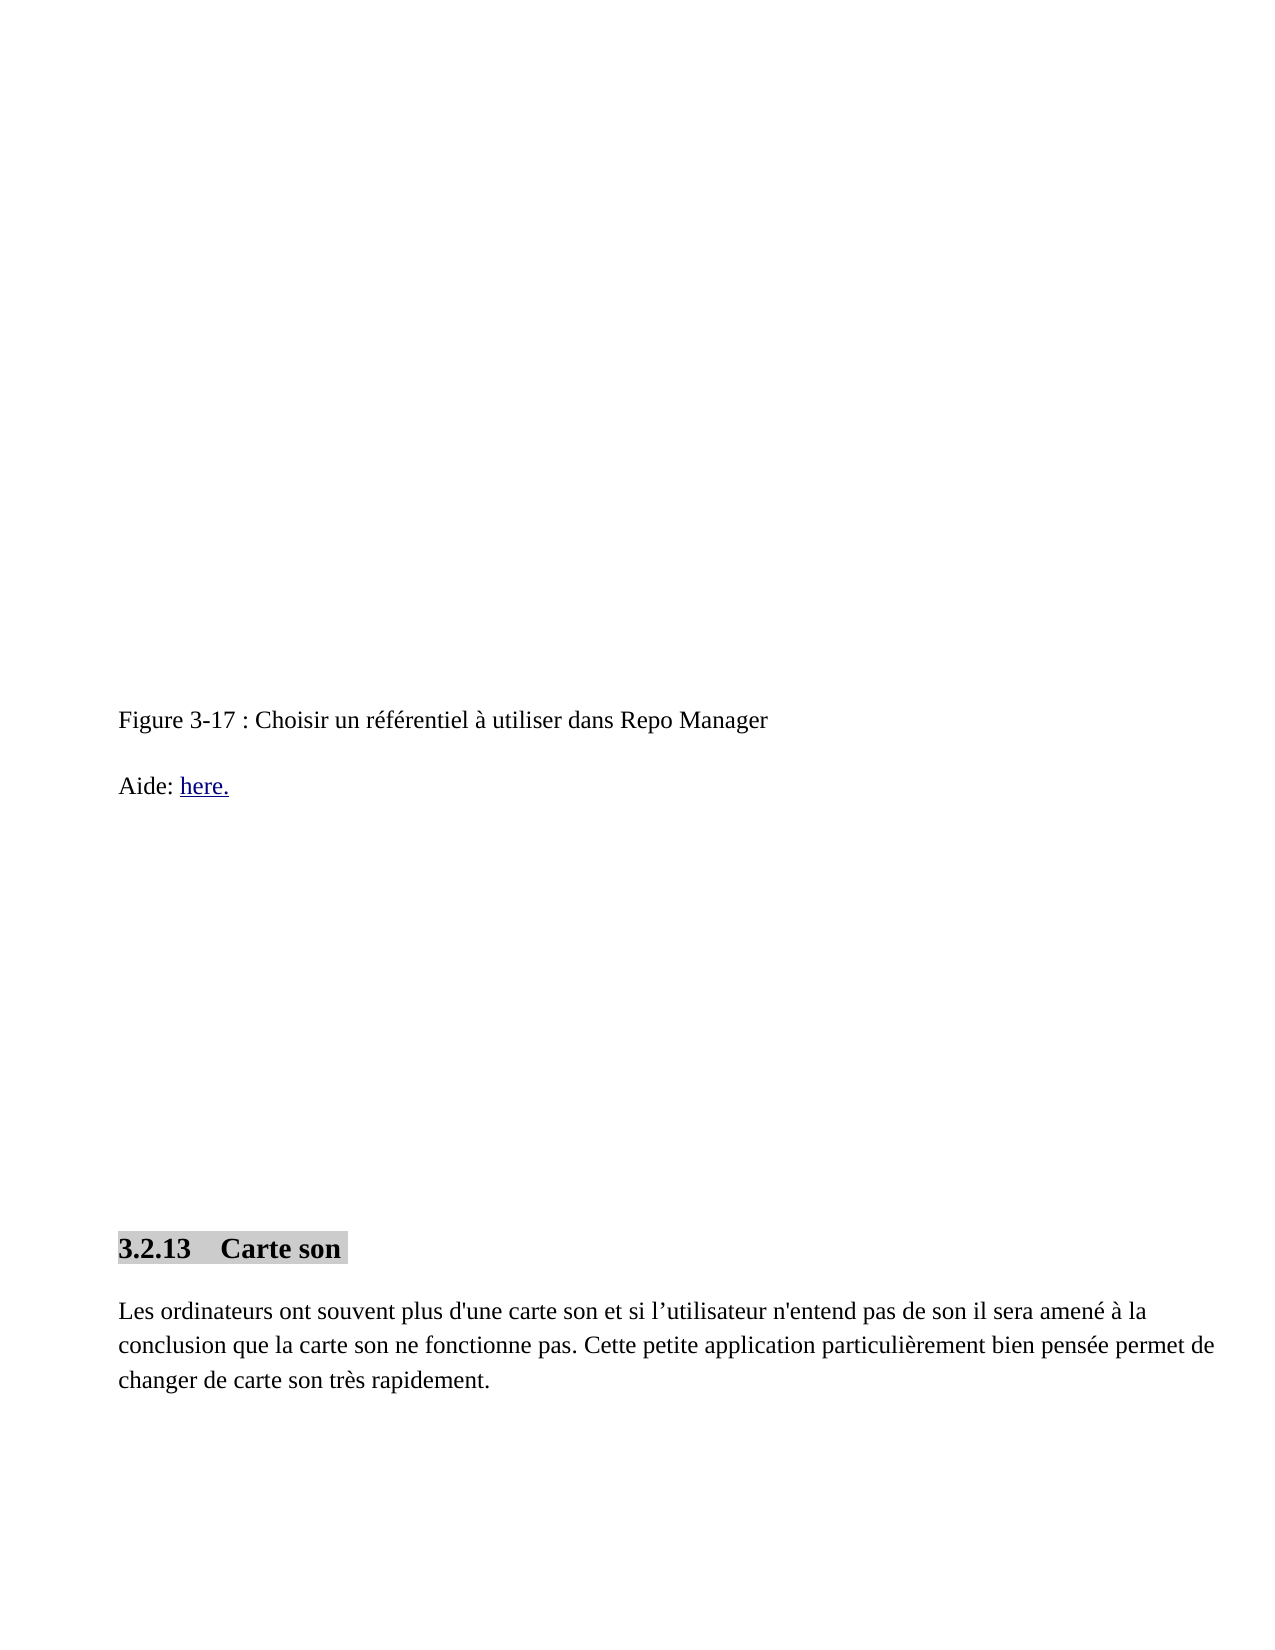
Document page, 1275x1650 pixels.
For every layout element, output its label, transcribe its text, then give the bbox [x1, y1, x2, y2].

text Figure 3-17 : Choisir un référentiel à utiliser dans Repo Manager [118, 705, 1216, 734]
subtitle 3.2.13 Carte son [348, 1231, 1216, 1264]
text Aide: here. [118, 771, 1216, 800]
text Les ordinateurs ont souvent plus d'une carte son et si l’utilisateur n'entend pas de son il sera amené à la conclusion que la carte son ne fonctionne pas. Cette petite application particulièrement bien pensée permet de changer de carte son très rapidement. [118, 1296, 1216, 1393]
